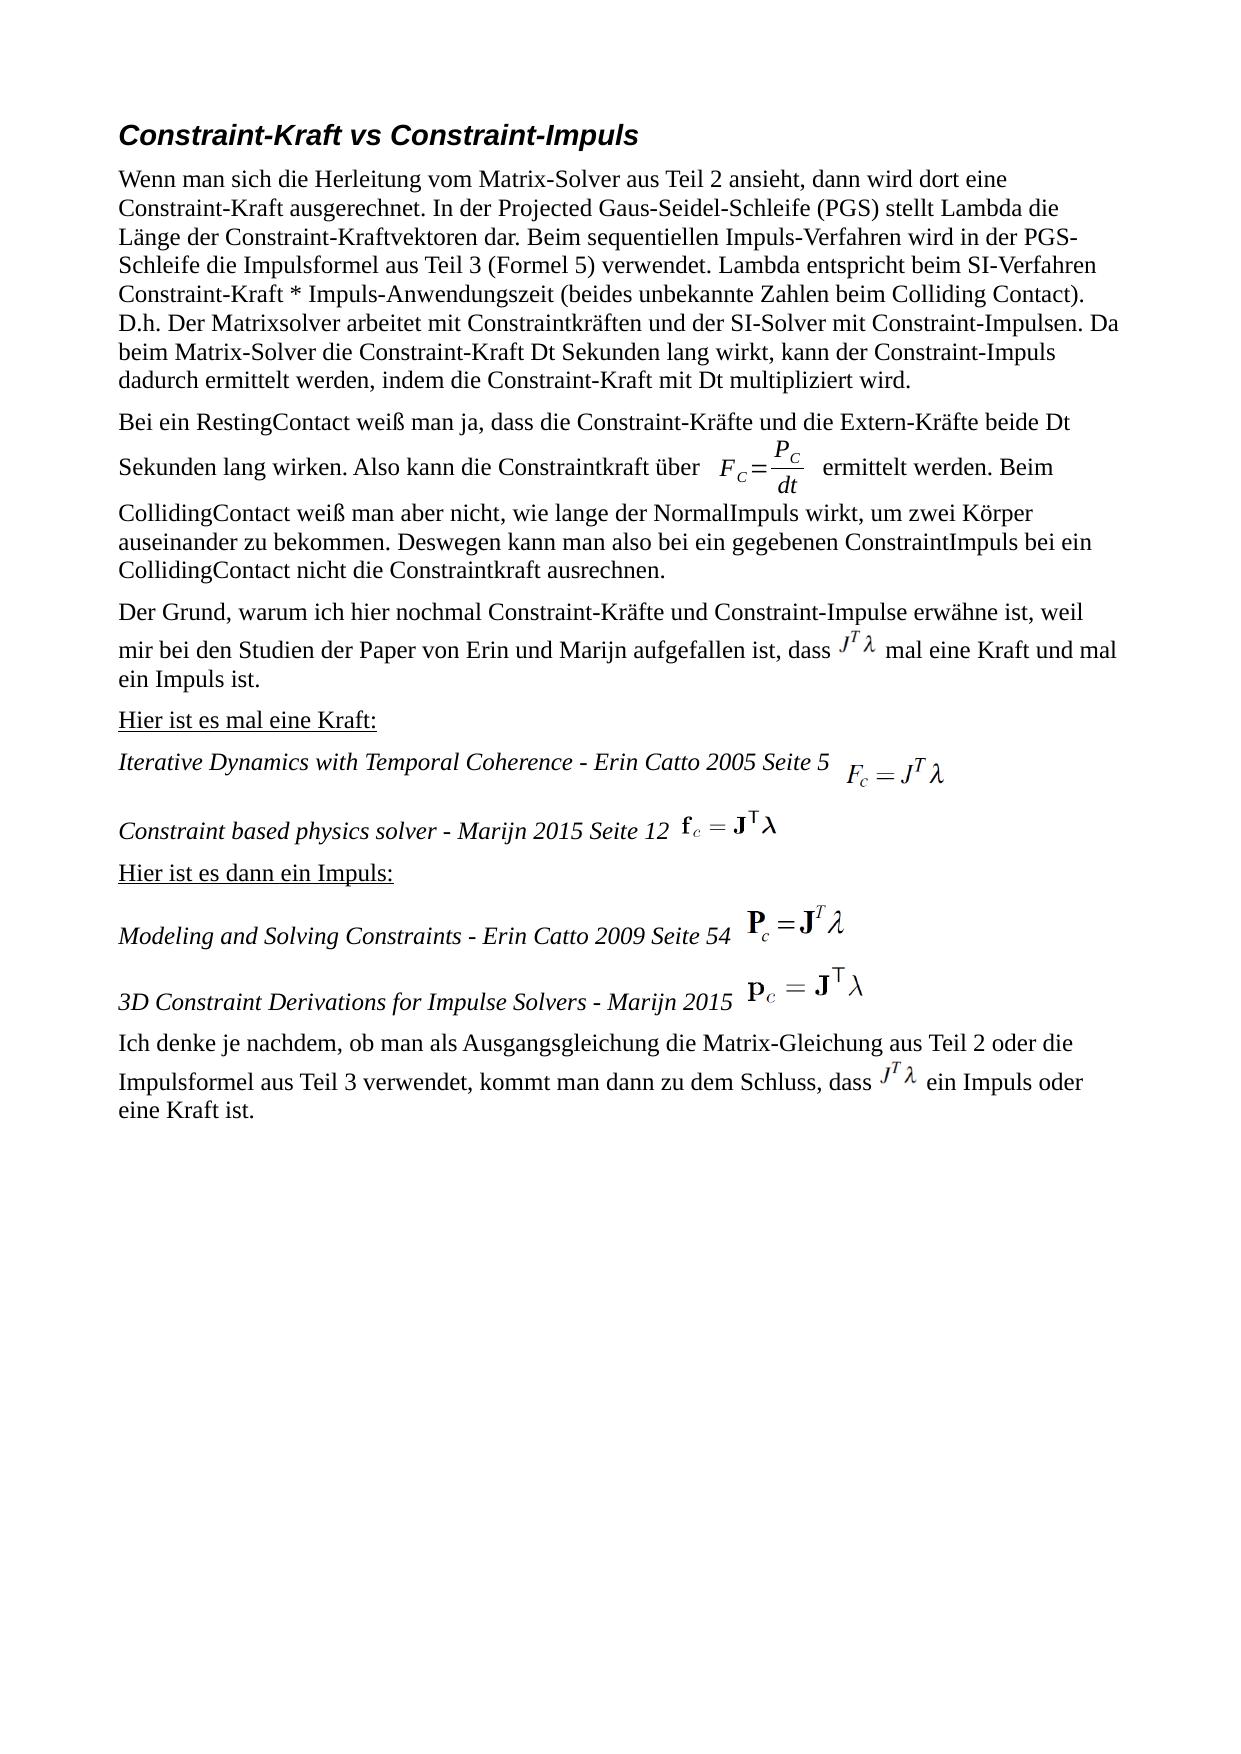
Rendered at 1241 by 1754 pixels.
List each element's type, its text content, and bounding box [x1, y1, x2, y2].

picture [675, 803, 780, 840]
text Modeling and Solving Constraints - Erin Catto 2009 Seite 54 [118, 899, 1122, 949]
picture [878, 1056, 920, 1090]
picture [836, 749, 945, 792]
text Ich denke je nachdem, ob man als Ausgangsgleichung die Matrix-Gleichung aus Teil 2 oder die Impulsformel aus Teil 3 verwendet, kommt man dann zu dem Schluss, dass ein Impuls oder eine Kraft ist. [118, 1028, 1122, 1124]
text Bei ein RestingContact weiß man ja, dass die Constraint-Kräfte und die Extern-Kräfte beide Dt Sekunden lang wirken. Also kann die Constraintkraft überermittelt werden. Beim CollidingContact weiß man aber nicht, wie lange der NormalImpuls wirkt, um zwei Körper auseinander zu bekommen. Deswegen kann man also bei ein gegebenen ConstraintImpuls bei ein CollidingContact nicht die Constraintkraft ausrechnen. [118, 407, 1122, 584]
text Hier ist es dann ein Impuls: [118, 858, 1122, 886]
text Der Grund, warum ich hier nochmal Constraint-Kräfte und Constraint-Impulse erwähne ist, weil mir bei den Studien der Paper von Erin und Marijn aufgefallen ist, dass mal eine Kraft und mal ein Impuls ist. [118, 597, 1122, 693]
text Iterative Dynamics with Temporal Coherence - Erin Catto 2005 Seite 5 [118, 747, 1122, 791]
subtitle Constraint-Kraft vs Constraint-Impuls [118, 118, 1122, 152]
picture [737, 898, 849, 945]
text Wenn man sich die Herleitung vom Matrix-Solver aus Teil 2 ansieht, dann wird dort eine Constraint-Kraft ausgerechnet. In der Projected Gaus-Seidel-Schleife (PGS) stellt Lambda die Länge der Constraint-Kraftvektoren dar. Beim sequentiellen Impuls-Verfahren wird in der PGS-Schleife die Impulsformel aus Teil 3 (Formel 5) verwendet. Lambda entspricht beim SI-Verfahren Constraint-Kraft * Impuls-Anwendungszeit (beides unbekannte Zahlen beim Colliding Contact). D.h. Der Matrixsolver arbeitet mit Constraintkräften und der SI-Solver mit Constraint-Impulsen. Da beim Matrix-Solver die Constraint-Kraft Dt Sekunden lang wirkt, kann der Constraint-Impuls dadurch ermittelt werden, indem die Constraint-Kraft mit Dt multipliziert wird. [118, 164, 1122, 394]
text Hier ist es mal eine Kraft: [118, 706, 1122, 734]
picture [837, 625, 879, 659]
text Constraint based physics solver - Marijn 2015 Seite 12 [118, 804, 1122, 845]
picture [739, 962, 866, 1011]
text 3D Constraint Derivations for Impulse Solvers - Marijn 2015 [118, 962, 1122, 1016]
